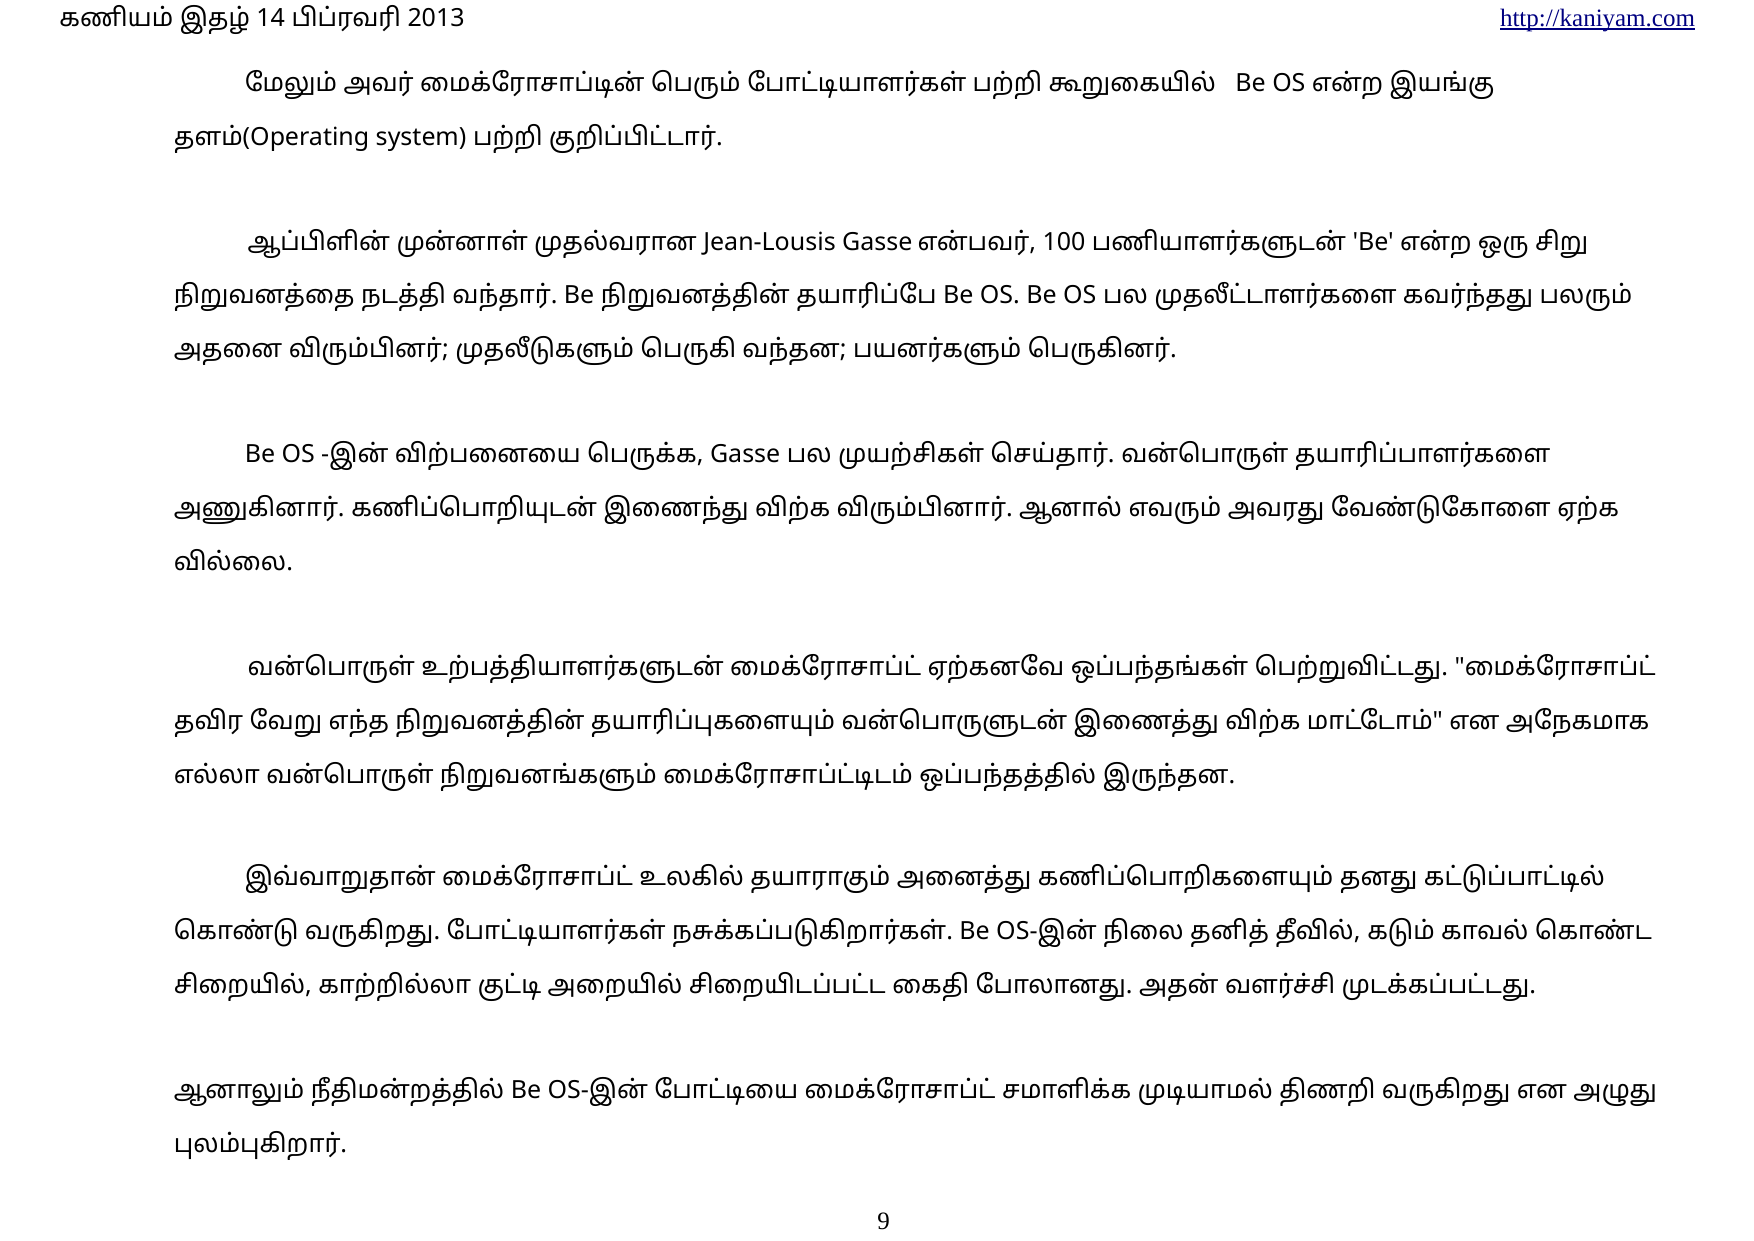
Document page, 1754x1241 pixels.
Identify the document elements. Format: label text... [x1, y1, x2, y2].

text இவ்வாறுதான் மைக்ரோசாப்ட் உலகில் தயாராகும் அனைத்து கணிப்பொறிகளையும் தனது கட்டுப்பாட்டில் கொண்டு வருகிறது. போட்டியாளர்கள் நசுக்கப்படுகிறார்கள். Be OS-இன் நிலை தனித் தீவில், கடும் காவல் கொண்ட சிறையில், காற்றில்லா குட்டி அறையில் சிறையிடப்பட்ட கைதி போலானது. அதன் வளர்ச்சி முடக்கப்பட்டது. ஆனாலும் நீதிமன்றத்தில் Be OS-இன் போட்டியை மைக்ரோசாப்ட் சமாளிக்க முடியாமல் திணறி வருகிறது என அழுது புலம்புகிறார். [174, 863, 1695, 1163]
text மேலும் அவர் மைக்ரோசாப்டின் பெரும் போட்டியாளர்கள் பற்றி கூறுகையில் Be OS என்ற இயங்கு தளம்(Operating system) பற்றி குறிப்பிட்டார். ஆப்பிளின் முன்னாள் முதல்வரான Jean-Lousis Gasseஎன்பவர், 100 பணியாளர்களுடன் 'Be' என்ற ஒரு சிறு நிறுவனத்தை நடத்தி வந்தார். Be நிறுவனத்தின் தயாரிப்பே Be OS. Be OS பல முதலீட்டாளர்களை கவர்ந்தது பலரும் அதனை விரும்பினர்; முதலீடுகளும் பெருகி வந்தன; பயனர்களும் பெருகினர். [174, 64, 1695, 419]
text Be OS -இன் விற்பனையை பெருக்க, Gasse பல முயற்சிகள் செய்தார். வன்பொருள் தயாரிப்பாளர்களை அணுகினார். கணிப்பொறியுடன் இணைந்து விற்க விரும்பினார். ஆனால் எவரும் அவரது வேண்டுகோளை ஏற்க வில்லை. வன்பொருள் உற்பத்தியாளர்களுடன் மைக்ரோசாப்ட் ஏற்கனவே ஒப்பந்தங்கள் பெற்றுவிட்டது. "மைக்ரோசாப்ட் தவிர வேறு எந்த நிறுவனத்தின் தயாரிப்புகளையும் வன்பொருளுடன் இணைத்து விற்க மாட்டோம்" என அநேகமாக எல்லா வன்பொருள் நிறுவனங்களும் மைக்ரோசாப்ட்டிடம் ஒப்பந்தத்தில் இருந்தன. [174, 436, 1695, 794]
